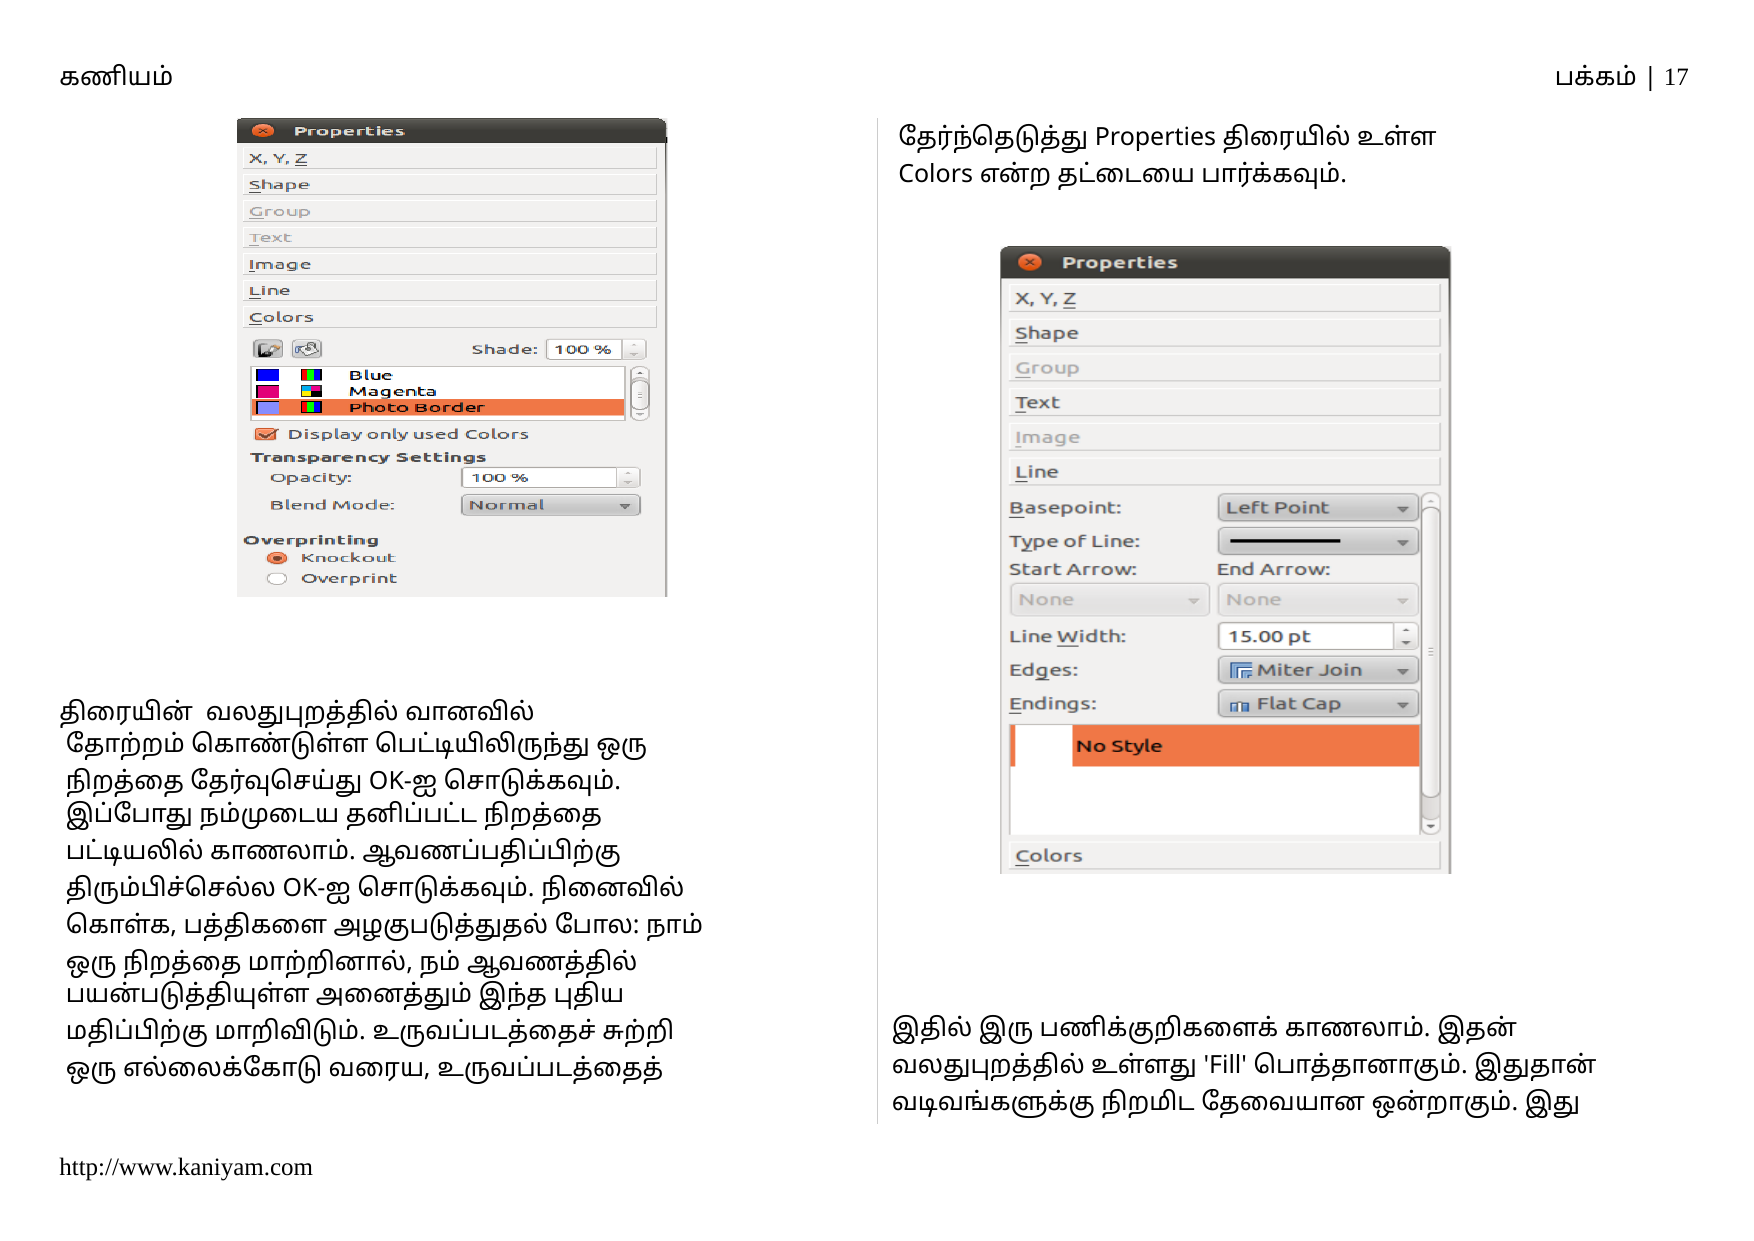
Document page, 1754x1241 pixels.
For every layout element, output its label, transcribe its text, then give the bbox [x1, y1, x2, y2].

text தோற்றம் கொண்டுள்ள பெட்டியிலிருந்து ஒரு [59, 730, 862, 763]
text தேர்ந்தெடுத்து Properties திரையில் உள்ள [892, 118, 1695, 156]
text கொள்க, பத்திகளை அழகுபடுத்துதல் போல: நாம் [59, 906, 862, 943]
text திரையின் வலதுபுறத்தில் வானவில் [59, 698, 862, 730]
text பட்டியலில் காணலாம். ஆவணப்பதிப்பிற்கு [59, 832, 862, 869]
text ஒரு நிறத்தை மாற்றினால், நம் ஆவணத்தில் [59, 943, 862, 980]
text இதில் இரு பணிக்குறிகளைக் காணலாம். இதன் வலதுபுறத்தில் உள்ளது 'Fill' பொத்தானாகும். இதுதான் வடிவங்களுக்கு நிறமிட தேவையான ஒன்றாகும். இது [892, 1010, 1695, 1121]
text Colors என்ற தட்டையை பார்க்கவும். [892, 156, 1695, 192]
text பயன்படுத்தியுள்ள அனைத்தும் இந்த புதிய [59, 980, 862, 1013]
picture [237, 118, 668, 597]
text மதிப்பிற்கு மாறிவிடும். உருவப்படத்தைச் சுற்றி [59, 1013, 862, 1050]
text திரும்பிச்செல்ல OK-ஐ சொடுக்கவும். நினைவில் [59, 869, 862, 906]
text இப்போது நம்முடைய தனிப்பட்ட நிறத்தை [59, 800, 862, 832]
picture [1000, 246, 1452, 874]
text நிறத்தை தேர்வுசெய்து OK-ஐ சொடுக்கவும். [59, 763, 862, 800]
text ஒரு எல்லைக்கோடு வரைய, உருவப்படத்தைத் [59, 1050, 862, 1087]
